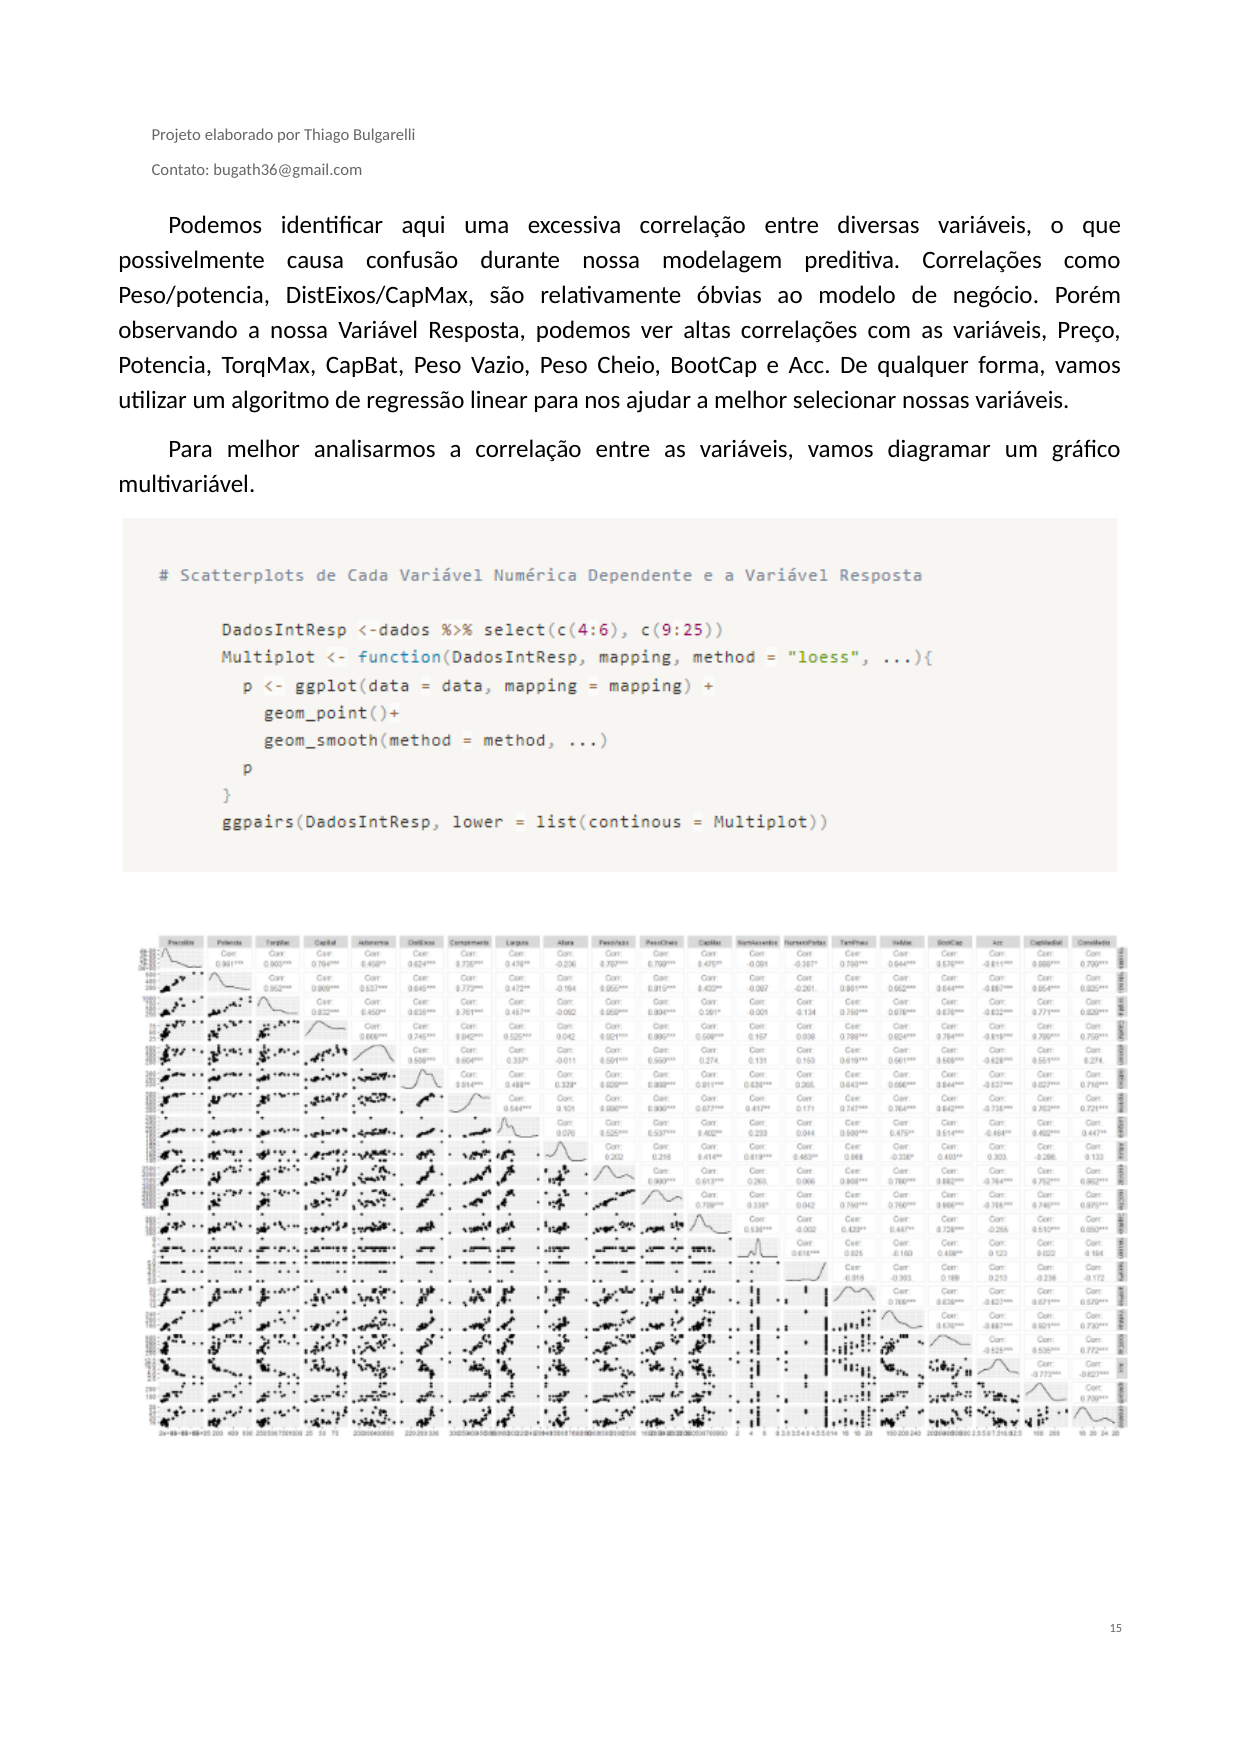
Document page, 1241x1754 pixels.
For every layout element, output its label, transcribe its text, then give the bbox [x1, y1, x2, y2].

text Para melhor analisarmos a correlação entre as variáveis, vamos diagramar um gráfico multivariável. [118, 434, 1122, 499]
picture [122, 518, 1118, 872]
text Podemos identificar aqui uma excessiva correlação entre diversas variáveis, o que possivelmente causa confusão durante nossa modelagem preditiva. Correlações como Peso/potencia, DistEixos/CapMax, são relativamente óbvias ao modelo de negócio. Porém observando a nossa Variável Resposta, podemos ver altas correlações com as variáveis, Preço, Potencia, TorqMax, CapBat, Peso Vazio, Peso Cheio, BootCap e Acc. De qualquer forma, vamos utilizar um algoritmo de regressão linear para nos ajudar a melhor selecionar nossas variáveis. [118, 209, 1122, 414]
picture [131, 929, 1128, 1454]
